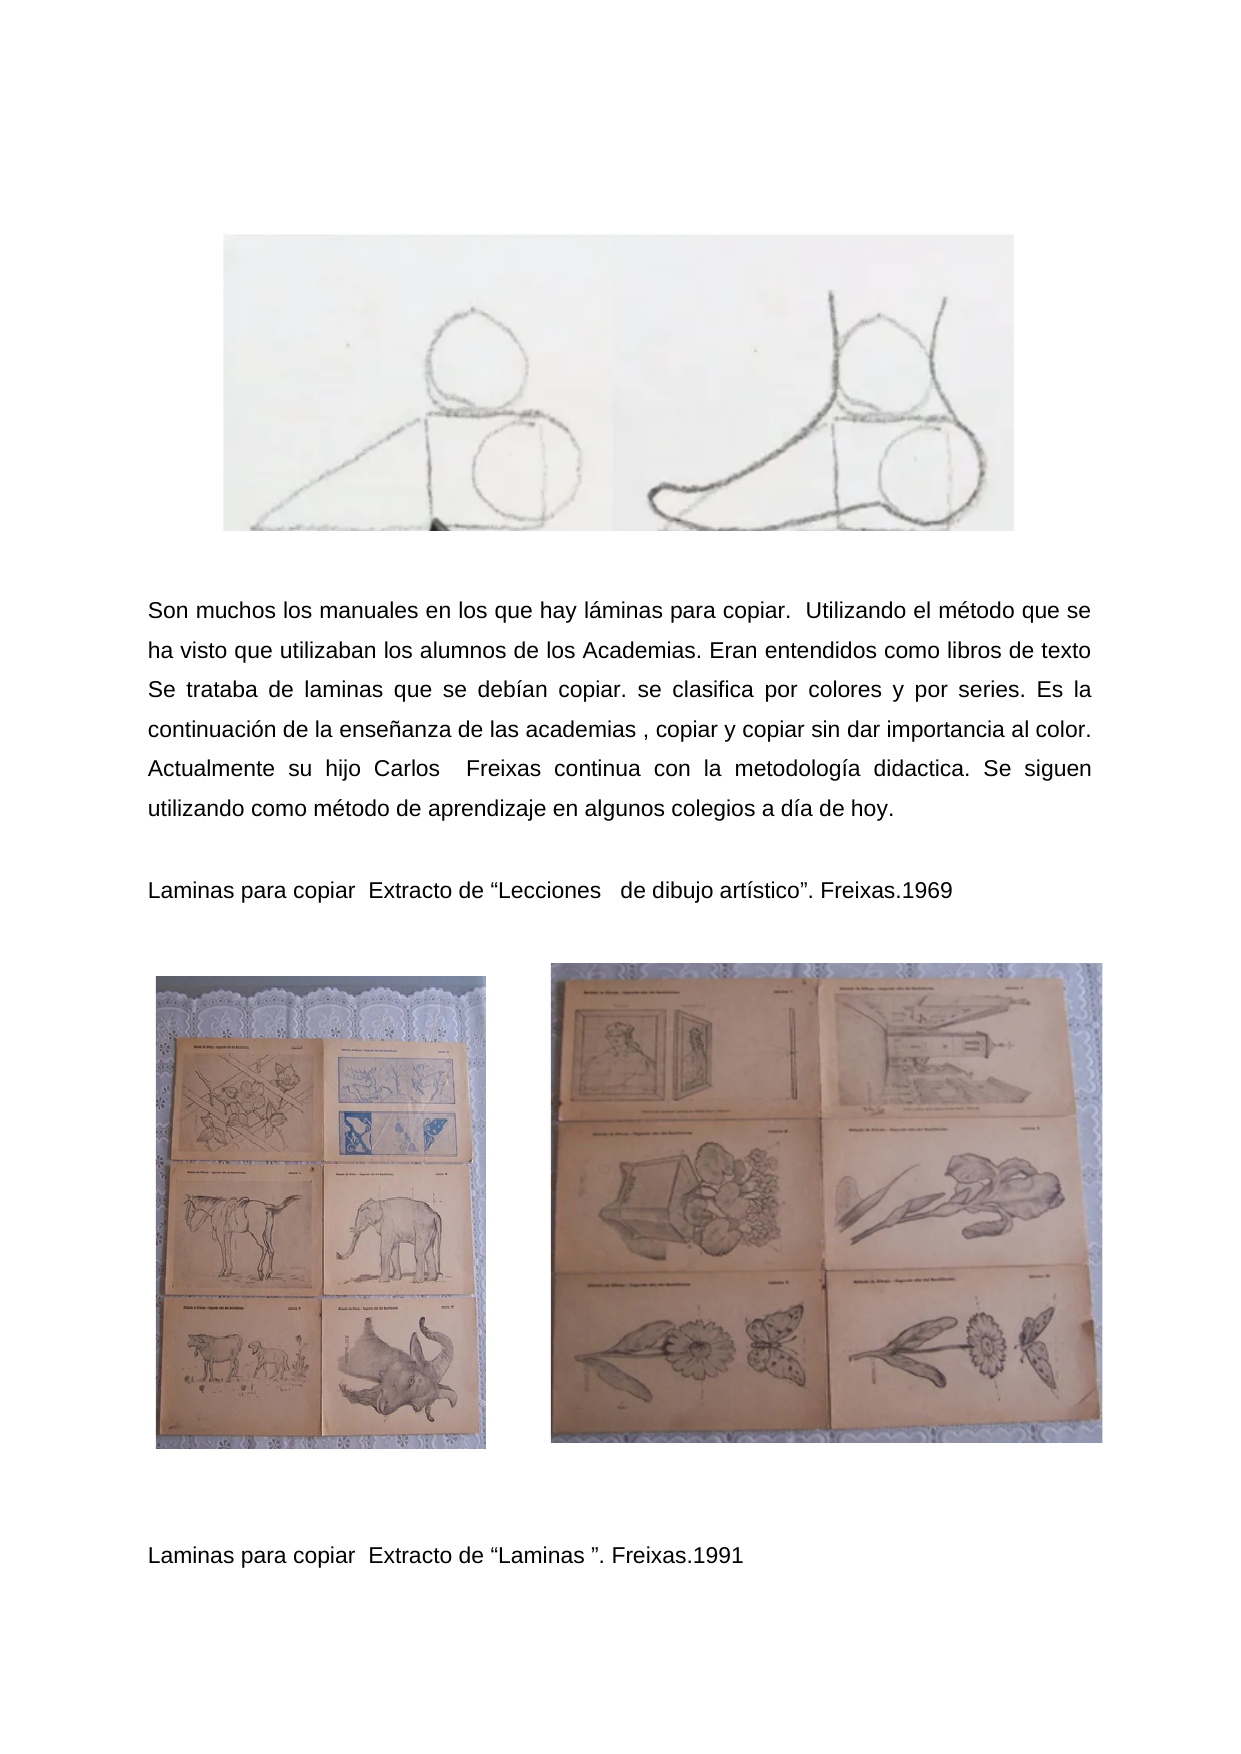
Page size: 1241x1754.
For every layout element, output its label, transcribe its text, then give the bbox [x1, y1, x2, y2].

picture [155, 976, 484, 1449]
text Laminas para copiar Extracto de “Laminas ”. Freixas.1991 [148, 1542, 1093, 1569]
picture [550, 963, 1099, 1443]
text Laminas para copiar Extracto de “Lecciones de dibujo artístico”. Freixas.1969 [148, 877, 1093, 904]
text Son muchos los manuales en los que hay láminas para copiar. Utilizando el método que se ha visto que utilizaban los alumnos de los Academias. Eran entendidos como libros de texto Se trataba de laminas que se debían copiar. se clasifica por colores y por series. Es la continuación de la enseñanza de las academias , copiar y copiar sin dar importancia al color. Actualmente su hijo Carlos Freixas continua con la metodología didactica. Se siguen utilizando como método de aprendizaje en algunos colegios a día de hoy. [148, 597, 1093, 821]
picture [219, 227, 1022, 531]
